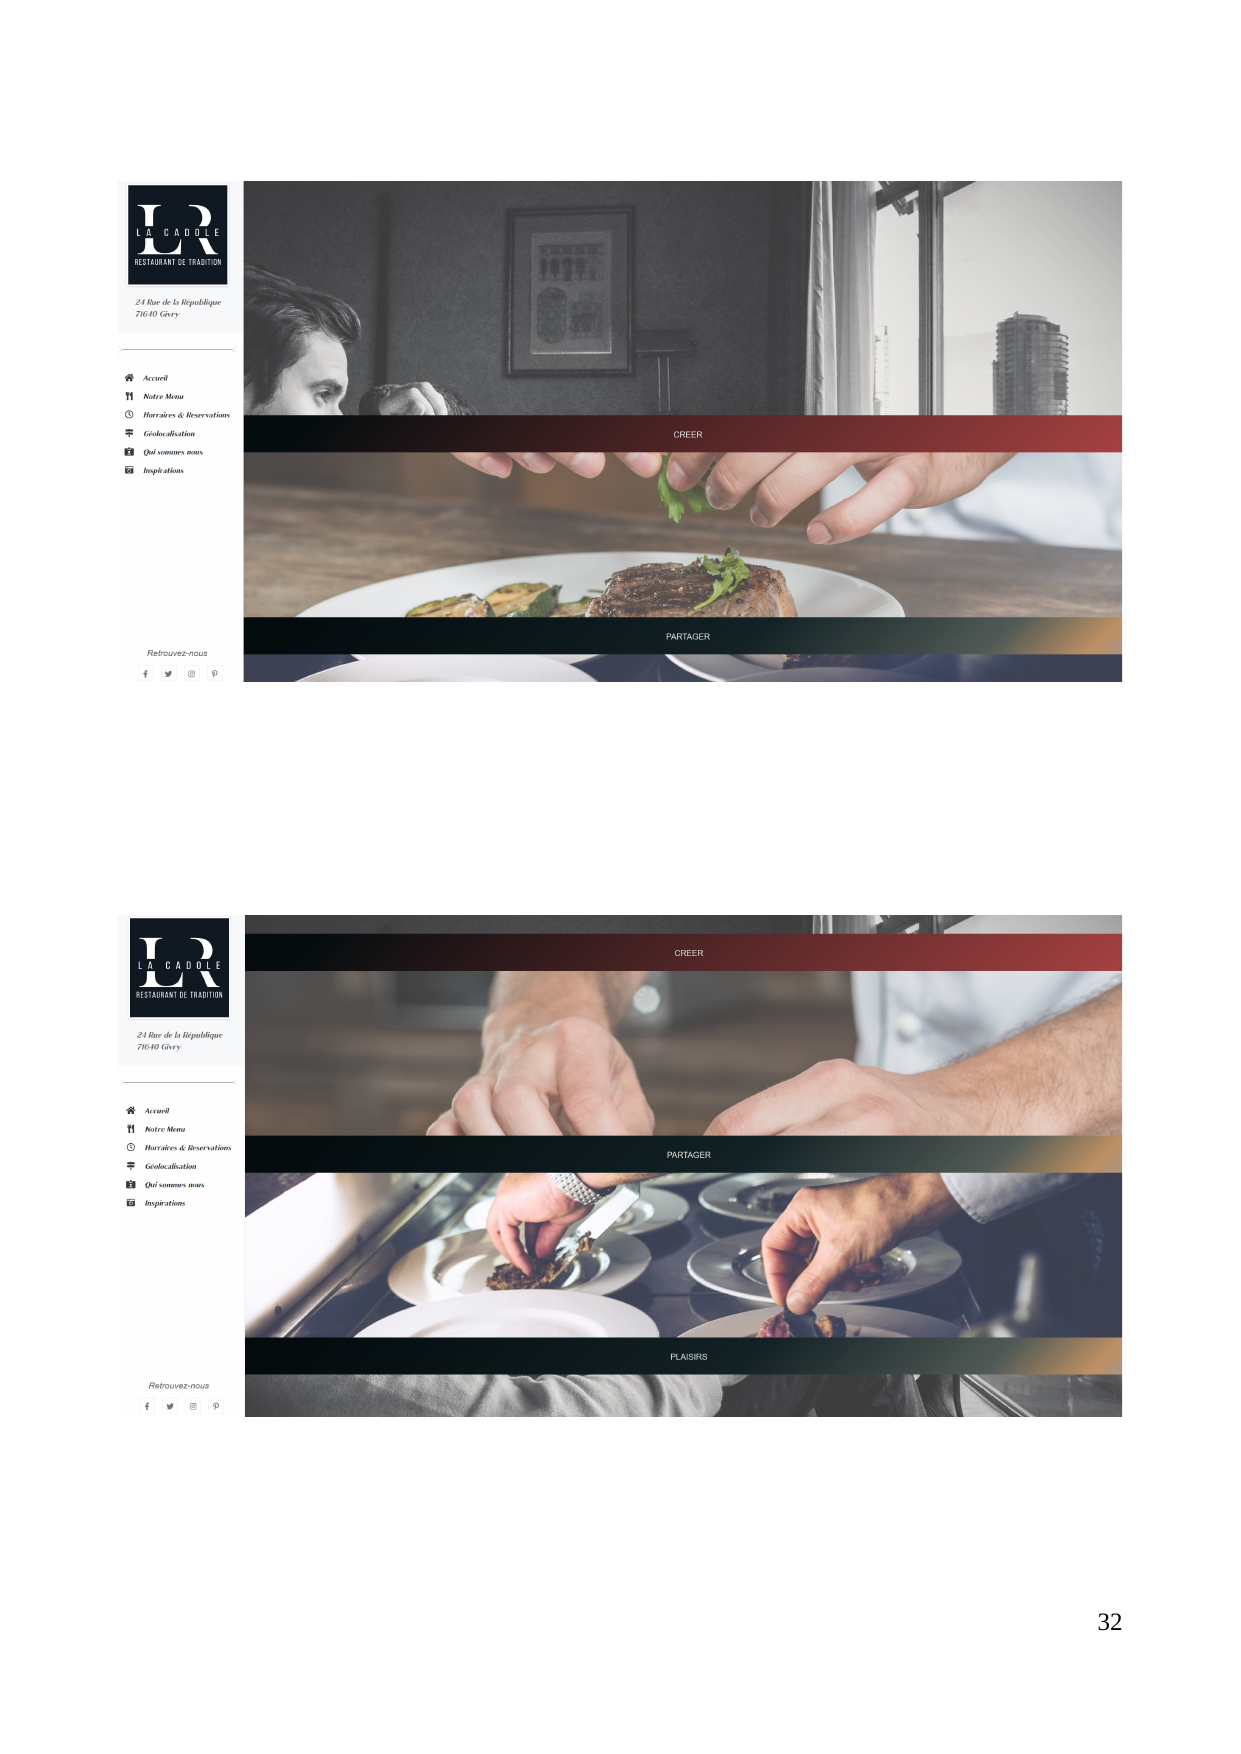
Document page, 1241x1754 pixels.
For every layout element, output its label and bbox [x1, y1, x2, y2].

picture [118, 181, 1123, 682]
picture [118, 915, 1123, 1417]
